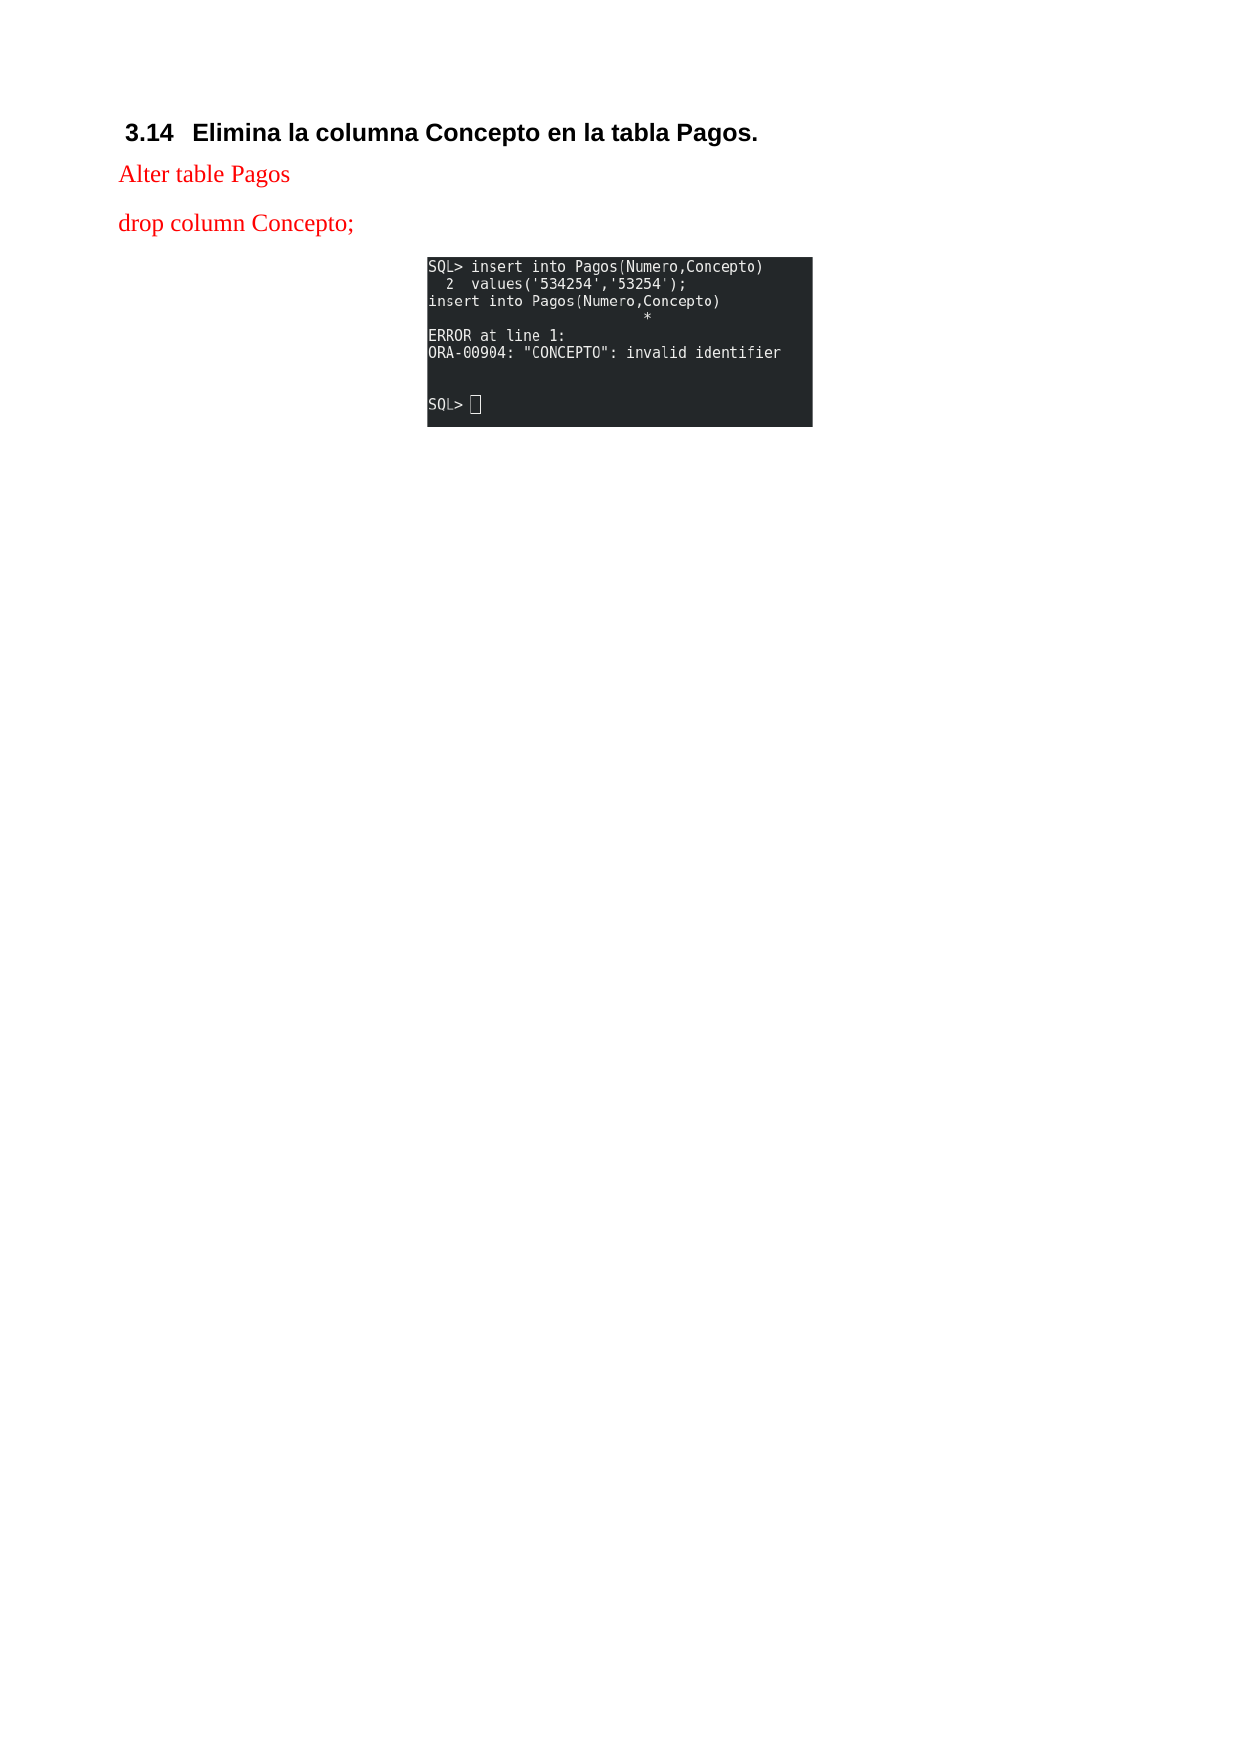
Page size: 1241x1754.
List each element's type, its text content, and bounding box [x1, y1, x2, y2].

text drop column Concepto; [118, 208, 1122, 237]
subtitle Elimina la columna Concepto en la tabla Pagos. [118, 118, 1122, 147]
text Alter table Pagos [118, 159, 1122, 188]
